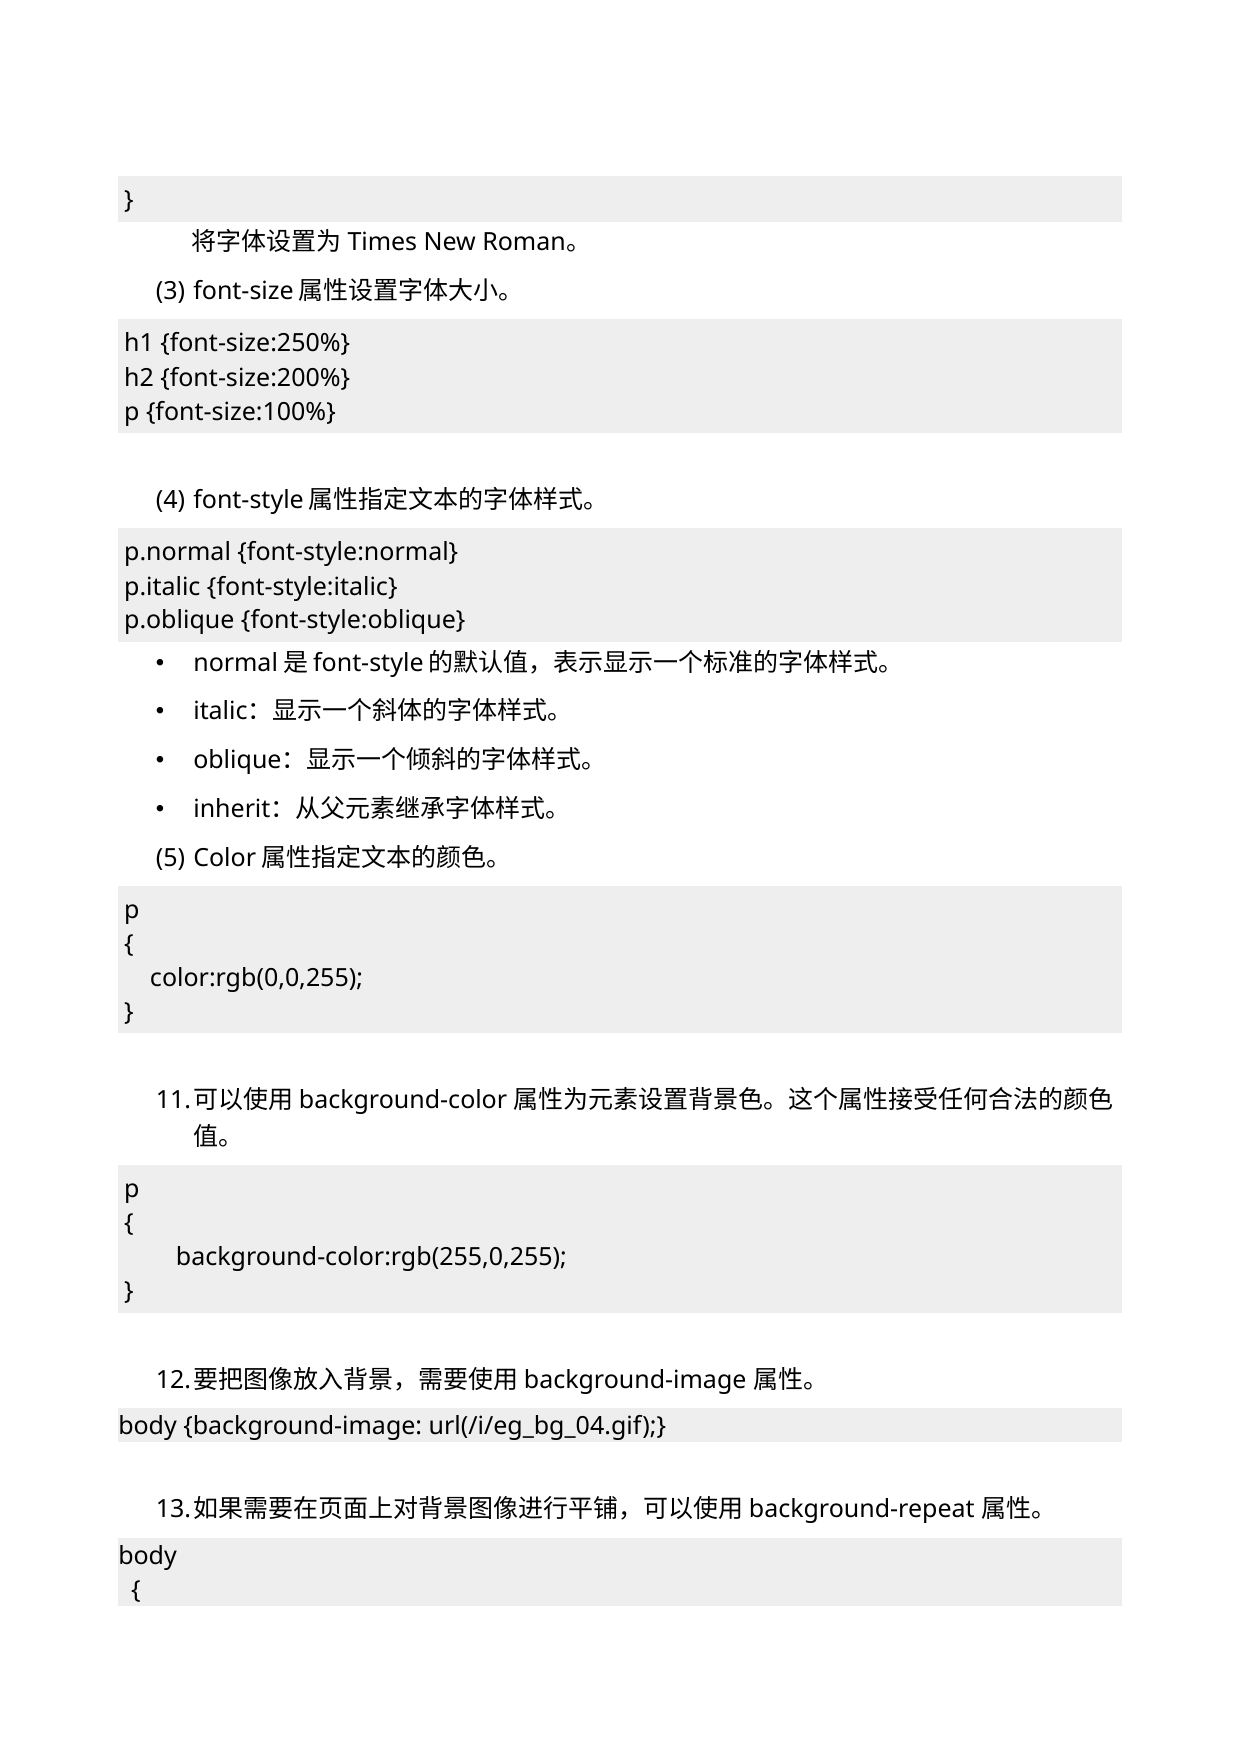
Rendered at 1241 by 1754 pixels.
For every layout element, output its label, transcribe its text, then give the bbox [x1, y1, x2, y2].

table_header body { [118, 1538, 1122, 1606]
list oblique：显示一个倾斜的字体样式。 [156, 739, 1122, 776]
table_header p { background-color:rgb(255,0,255); } [118, 1165, 1122, 1313]
table_header } [118, 176, 1122, 222]
text 将字体设置为 Times New Roman。 [118, 222, 1122, 258]
list font-size属性设置字体大小。 [156, 271, 1122, 307]
list 要把图像放入背景，需要使用 background-image 属性。 [156, 1359, 1122, 1396]
table_header p.normal {font-style:normal} p.italic {font-style:italic} p.oblique {font-style:oblique} [118, 528, 1122, 642]
list normal是font-style的默认值，表示显示一个标准的字体样式。 [156, 642, 1122, 678]
table_header p { color:rgb(0,0,255); } [118, 886, 1122, 1033]
list font-style属性指定文本的字体样式。 [156, 479, 1122, 516]
list 如果需要在页面上对背景图像进行平铺，可以使用 background-repeat 属性。 [156, 1489, 1122, 1525]
list inherit：从父元素继承字体样式。 [156, 788, 1122, 824]
list 可以使用 background-color 属性为元素设置背景色。这个属性接受任何合法的颜色值。 [156, 1080, 1122, 1152]
list italic：显示一个斜体的字体样式。 [156, 691, 1122, 727]
table_header body {background-image: url(/i/eg_bg_04.gif);} [118, 1408, 1122, 1442]
table_header h1 {font-size:250%} h2 {font-size:200%} p {font-size:100%} [118, 319, 1122, 433]
list Color属性指定文本的颜色。 [156, 837, 1122, 873]
